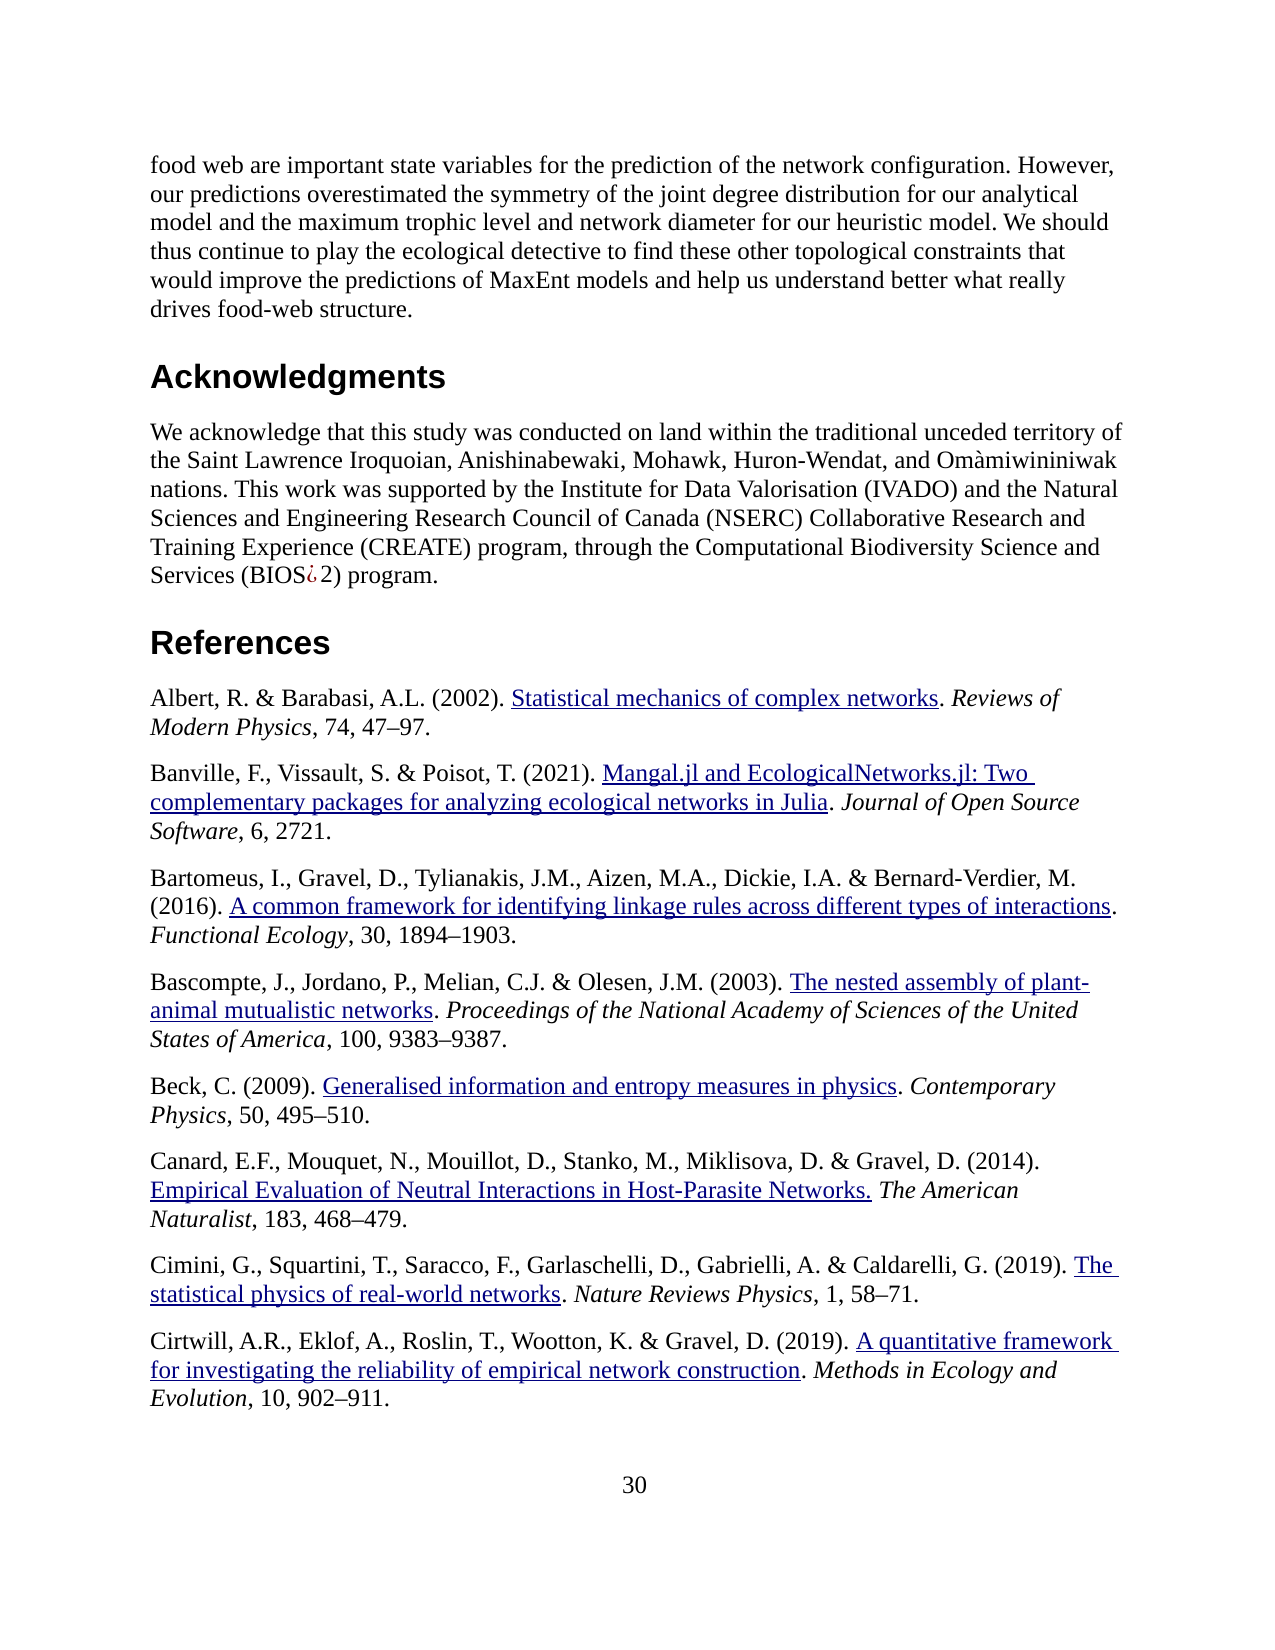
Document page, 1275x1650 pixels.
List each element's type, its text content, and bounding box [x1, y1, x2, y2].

text Bascompte, J., Jordano, P., Melian, C.J. & Olesen, J.M. (2003). The nested assembly of plant-animal mutualistic networks. Proceedings of the National Academy of Sciences of the United States of America, 100, 9383–9387. [150, 967, 1125, 1053]
text Canard, E.F., Mouquet, N., Mouillot, D., Stanko, M., Miklisova, D. & Gravel, D. (2014). Empirical Evaluation of Neutral Interactions in Host-Parasite Networks. The American Naturalist, 183, 468–479. [150, 1146, 1125, 1233]
text Cimini, G., Squartini, T., Saracco, F., Garlaschelli, D., Gabrielli, A. & Caldarelli, G. (2019). The statistical physics of real-world networks. Nature Reviews Physics, 1, 58–71. [150, 1251, 1125, 1308]
text food web are important state variables for the prediction of the network configuration. However, our predictions overestimated the symmetry of the joint degree distribution for our analytical model and the maximum trophic level and network diameter for our heuristic model. We should thus continue to play the ecological detective to find these other topological constraints that would improve the predictions of MaxEnt models and help us understand better what really drives food-web structure. [150, 150, 1125, 322]
text Bartomeus, I., Gravel, D., Tylianakis, J.M., Aizen, M.A., Dickie, I.A. & Bernard-Verdier, M. (2016). A common framework for identifying linkage rules across different types of interactions. Functional Ecology, 30, 1894–1903. [150, 863, 1125, 949]
text Albert, R. & Barabasi, A.L. (2002). Statistical mechanics of complex networks. Reviews of Modern Physics, 74, 47–97. [150, 683, 1125, 741]
subtitle References [150, 623, 1125, 662]
text We acknowledge that this study was conducted on land within the traditional unceded territory of the Saint Lawrence Iroquoian, Anishinabewaki, Mohawk, Huron-Wendat, and Omàmiwininiwak nations. This work was supported by the Institute for Data Valorisation (IVADO) and the Natural Sciences and Engineering Research Council of Canada (NSERC) Collaborative Research and Training Experience (CREATE) program, through the Computational Biodiversity Science and Services (BIOS) program. [150, 417, 1125, 589]
subtitle Acknowledgments [150, 356, 1125, 395]
text Banville, F., Vissault, S. & Poisot, T. (2021). Mangal.jl and EcologicalNetworks.jl: Two complementary packages for analyzing ecological networks in Julia. Journal of Open Source Software, 6, 2721. [150, 758, 1125, 845]
text Cirtwill, A.R., Eklof, A., Roslin, T., Wootton, K. & Gravel, D. (2019). A quantitative framework for investigating the reliability of empirical network construction. Methods in Ecology and Evolution, 10, 902–911. [150, 1326, 1125, 1412]
text Beck, C. (2009). Generalised information and entropy measures in physics. Contemporary Physics, 50, 495–510. [150, 1071, 1125, 1128]
